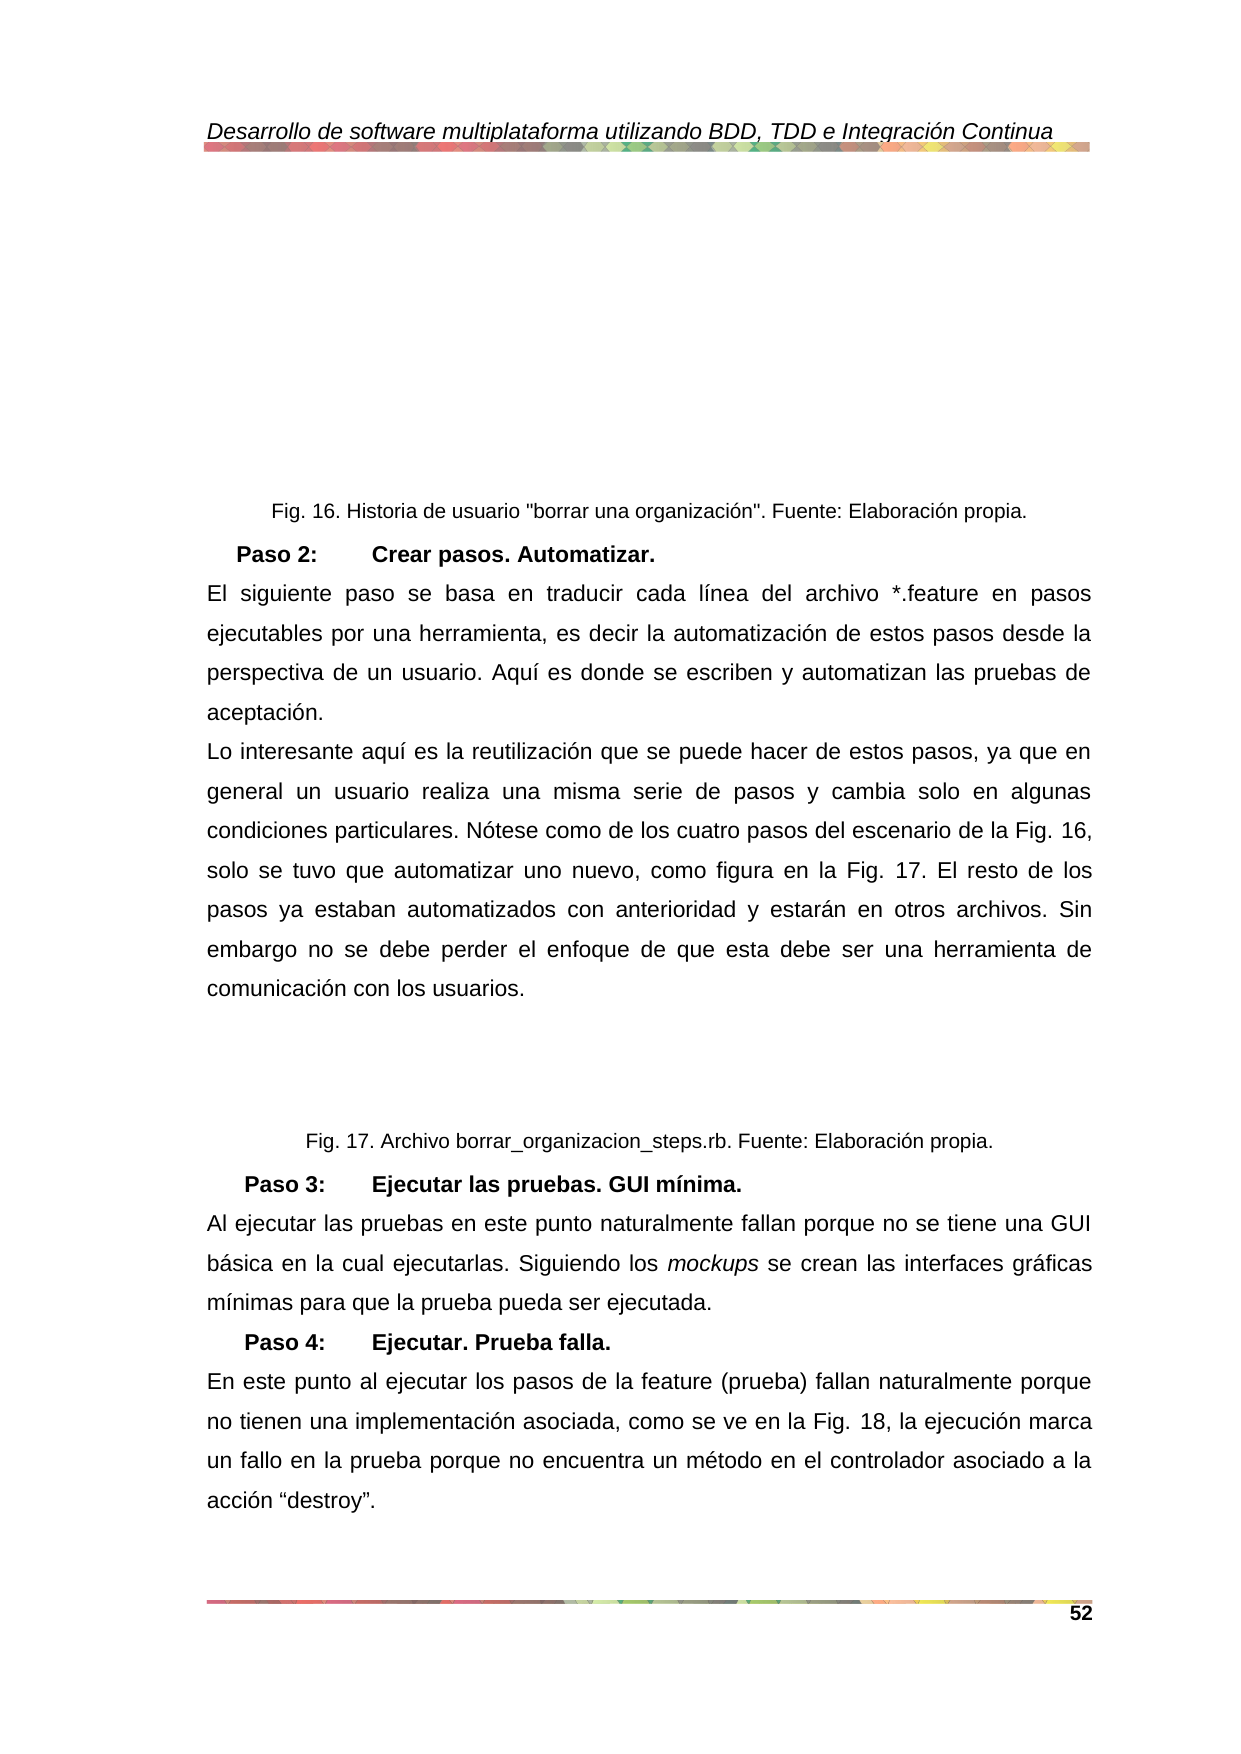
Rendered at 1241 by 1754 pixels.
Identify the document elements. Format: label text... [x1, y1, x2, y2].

text En este punto al ejecutar los pasos de la feature (prueba) fallan naturalmente porque no tienen una implementación asociada, como se ve en la Fig. 18, la ejecución marca un fallo en la prueba porque no encuentra un método en el controlador asociado a la acción “destroy”. [207, 1368, 1093, 1513]
table_cell Fig. 17. Archivo borrar_organizacion_steps.rb. Fuente: Elaboración propia. [207, 1110, 1093, 1171]
list Crear pasos. Automatizar. [236, 541, 1093, 567]
text [206, 1600, 1093, 1604]
table_header [207, 1015, 1093, 1110]
list Ejecutar. Prueba falla. [244, 1329, 1093, 1355]
text El siguiente paso se basa en traducir cada línea del archivo *.feature en pasos ejecutables por una herramienta, es decir la automatización de estos pasos desde la perspectiva de un usuario. Aquí es donde se escriben y automatizan las pruebas de aceptación. [207, 580, 1093, 725]
table_cell Fig. 16. Historia de usuario "borrar una organización". Fuente: Elaboración propia. [207, 480, 1093, 541]
table_header [207, 184, 1093, 480]
table_header [207, 1526, 1093, 1538]
list Ejecutar las pruebas. GUI mínima. [244, 1171, 1093, 1197]
text [203, 142, 1090, 152]
text Lo interesante aquí es la reutilización que se puede hacer de estos pasos, ya que en general un usuario realiza una misma serie de pasos y cambia solo en algunas condiciones particulares. Nótese como de los cuatro pasos del escenario de la Fig. 16, solo se tuvo que automatizar uno nuevo, como figura en la Fig. 17. El resto de los pasos ya estaban automatizados con anterioridad y estarán en otros archivos. Sin embargo no se debe perder el enfoque de que esta debe ser una herramienta de comunicación con los usuarios. [207, 738, 1093, 1001]
text Al ejecutar las pruebas en este punto naturalmente fallan porque no se tiene una GUI básica en la cual ejecutarlas. Siguiendo los mockups se crean las interfaces gráficas mínimas para que la prueba pueda ser ejecutada. [207, 1210, 1093, 1316]
